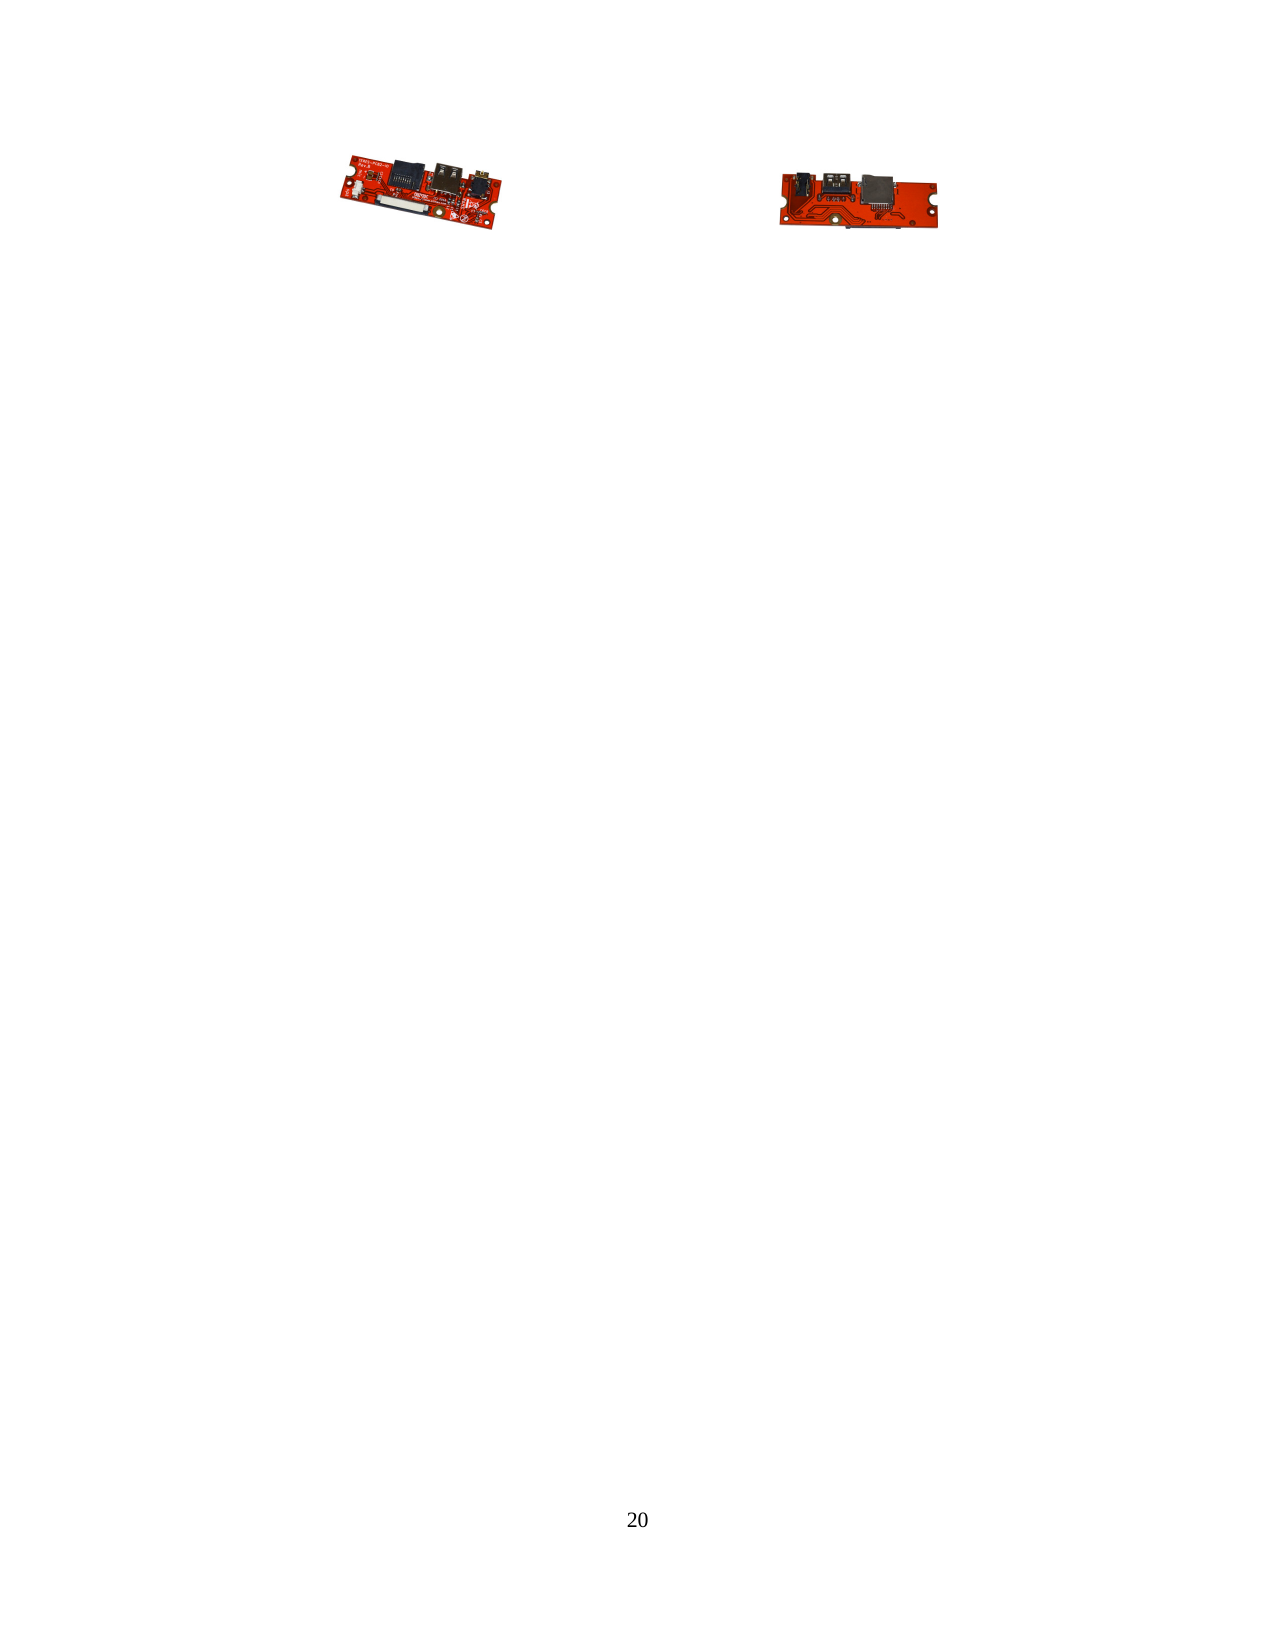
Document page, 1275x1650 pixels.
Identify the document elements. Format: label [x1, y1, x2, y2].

picture [285, 125, 556, 260]
picture [723, 133, 994, 268]
